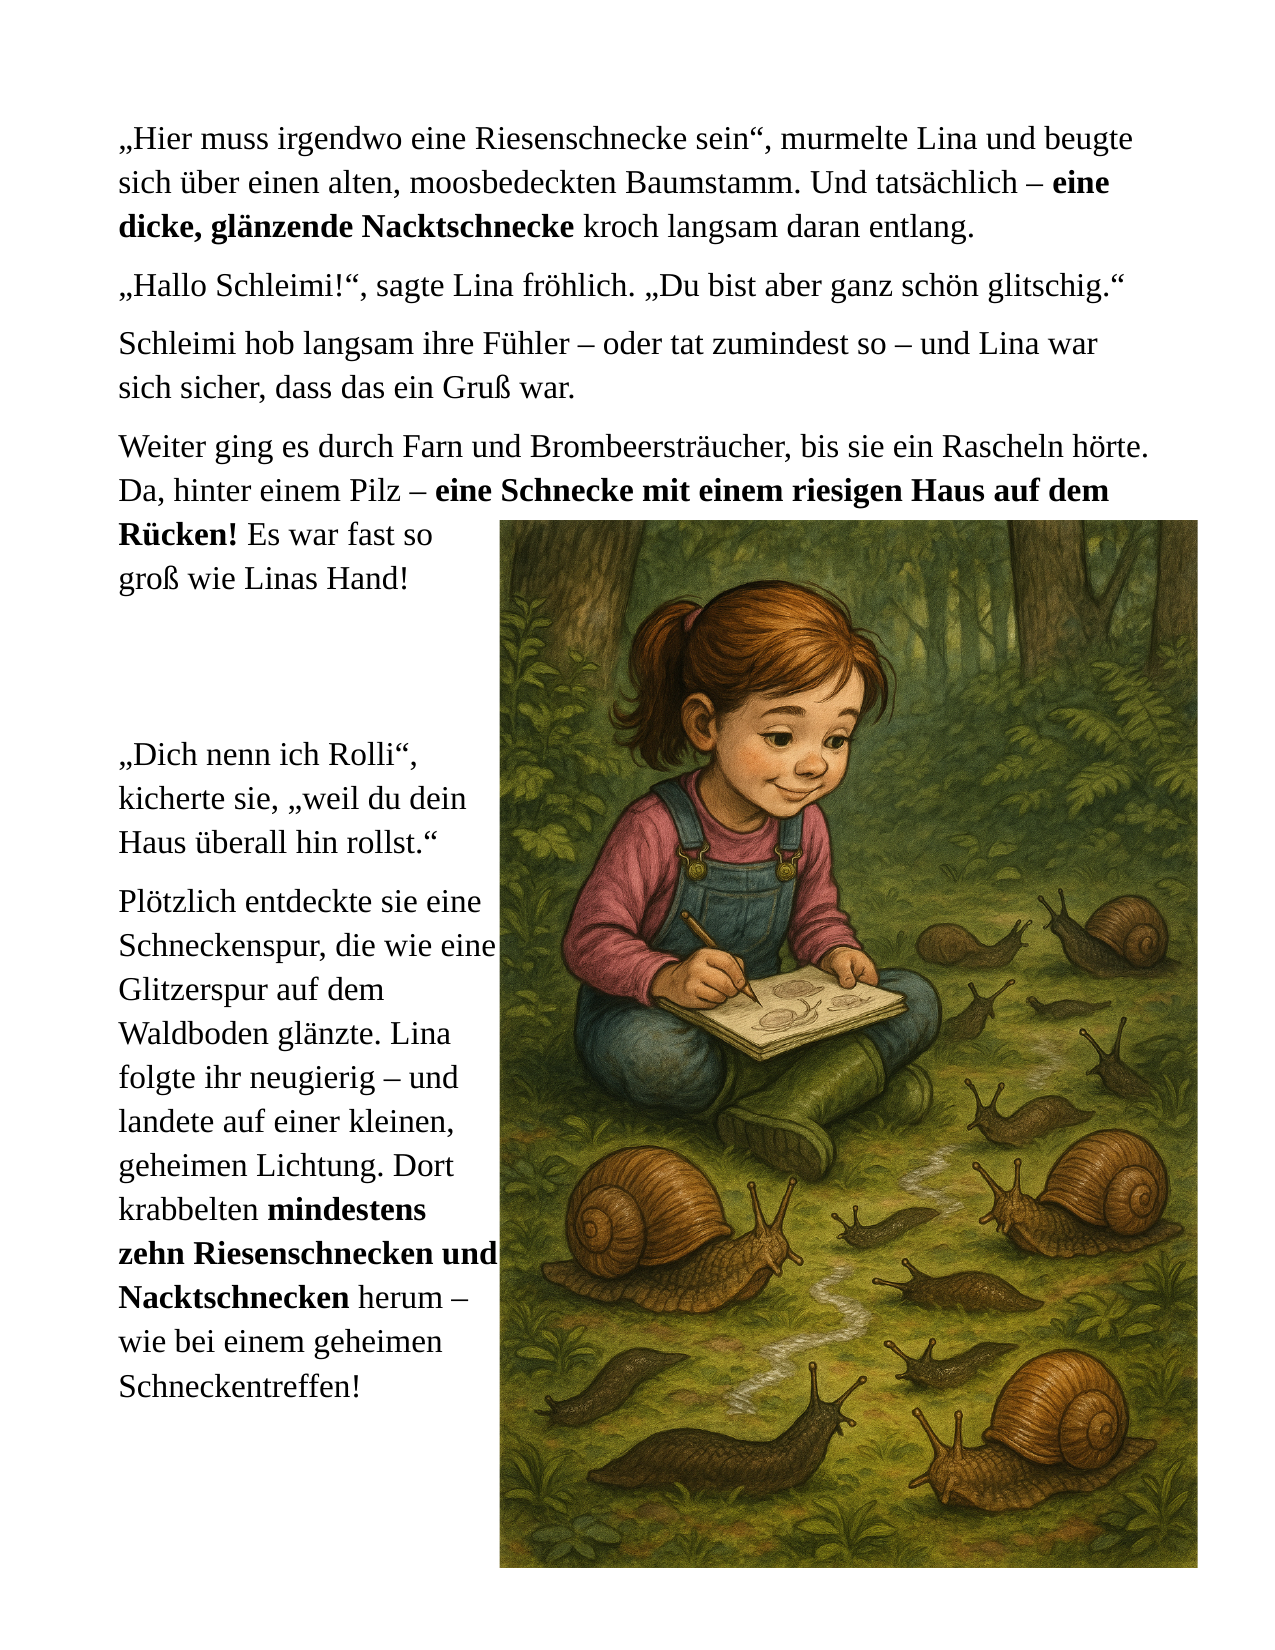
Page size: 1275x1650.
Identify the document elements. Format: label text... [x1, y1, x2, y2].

picture [499, 520, 1198, 1568]
text „Hier muss irgendwo eine Riesenschnecke sein“, murmelte Lina und beugte sich über einen alten, moosbedeckten Baumstamm. Und tatsächlich – eine dicke, glänzende Nacktschnecke kroch langsam daran entlang. [118, 118, 1157, 244]
text Schleimi hob langsam ihre Fühler – oder tat zumindest so – und Lina war sich sicher, dass das ein Gruß war. [118, 323, 1157, 406]
text Weiter ging es durch Farn und Brombeersträucher, bis sie ein Rascheln hörte. Da, hinter einem Pilz – eine Schnecke mit einem riesigen Haus auf dem Rücken! Es war fast so groß wie Linas Hand! [118, 426, 1157, 597]
text Plötzlich entdeckte sie eine Schneckenspur, die wie eine Glitzerspur auf dem Waldboden glänzte. Lina folgte ihr neugierig – und landete auf einer kleinen, geheimen Lichtung. Dort krabbelten mindestens zehn Riesenschnecken und Nacktschnecken herum – wie bei einem geheimen Schneckentreffen! [118, 881, 499, 1404]
text „Dich nenn ich Rolli“, kicherte sie, „weil du dein Haus überall hin rollst.“ [118, 734, 499, 861]
text „Hallo Schleimi!“, sagte Lina fröhlich. „Du bist aber ganz schön glitschig.“ [118, 265, 1157, 303]
